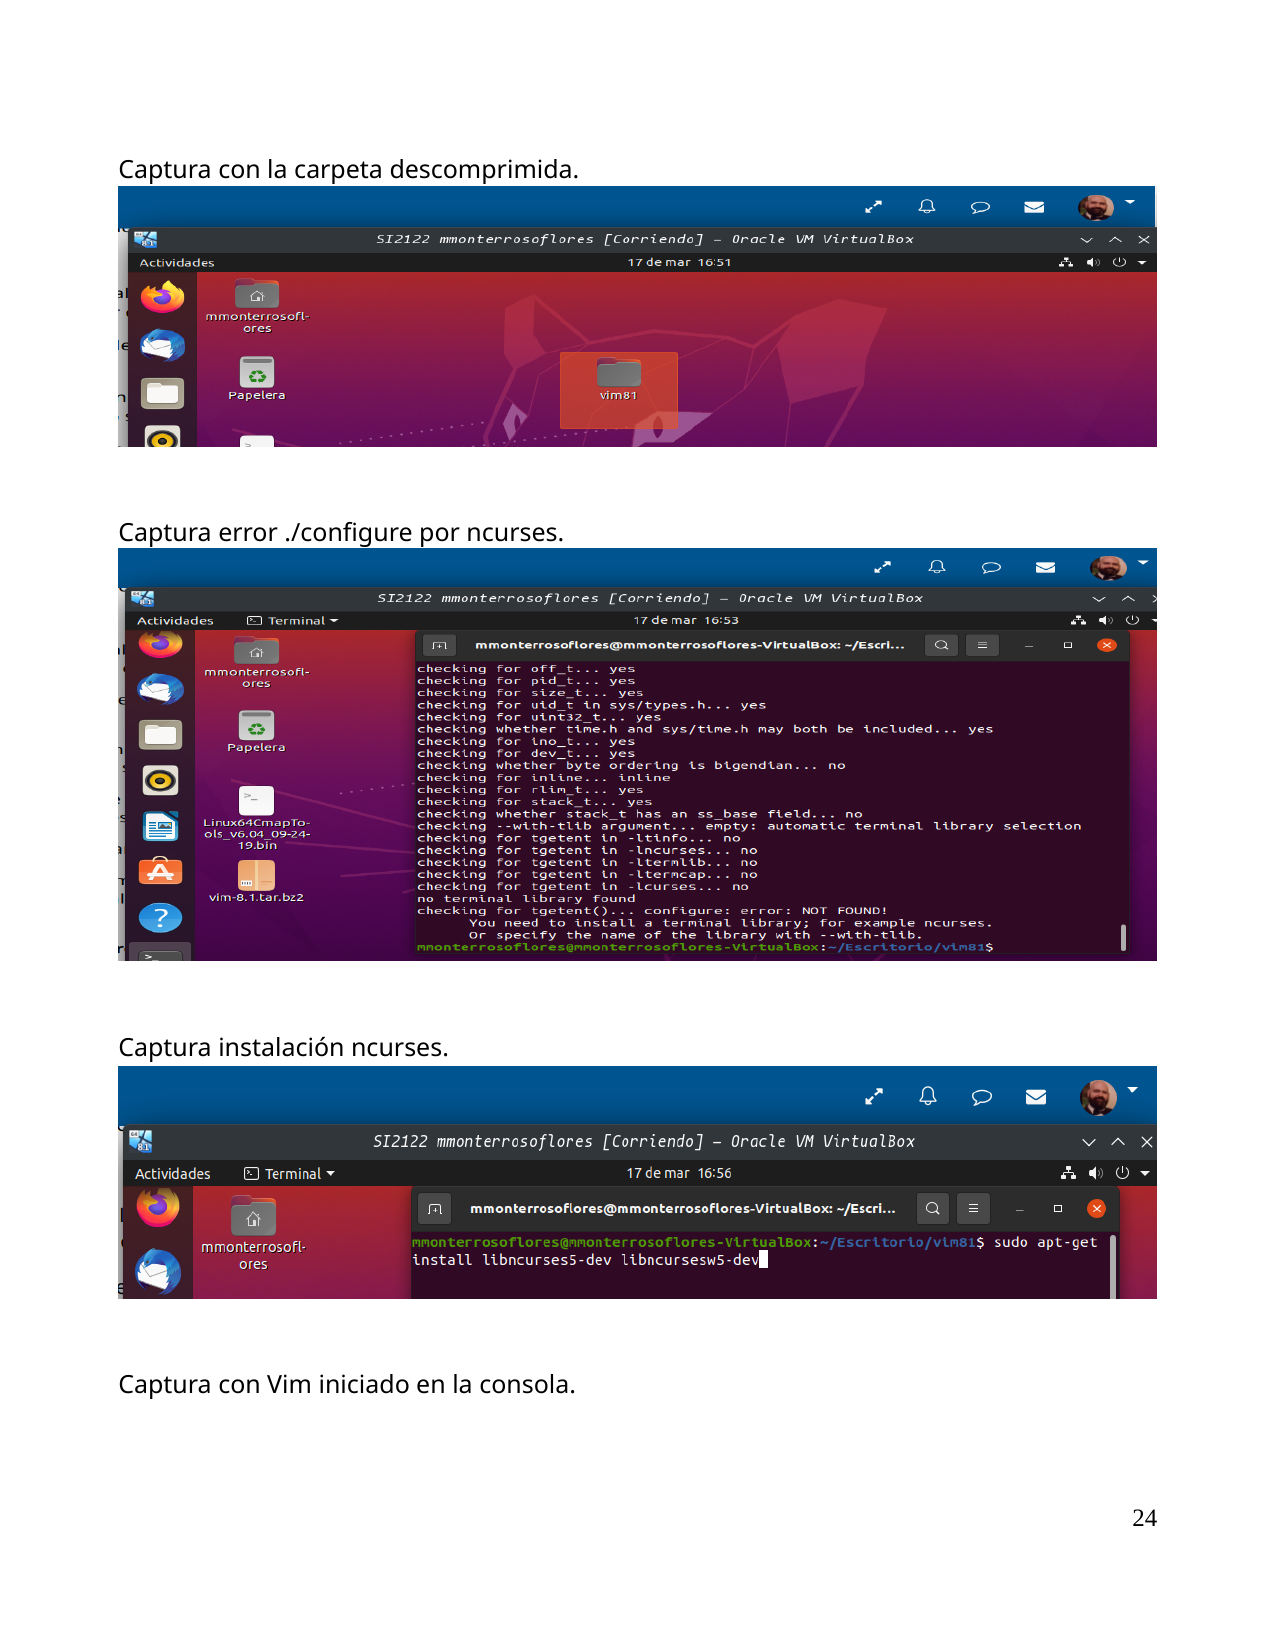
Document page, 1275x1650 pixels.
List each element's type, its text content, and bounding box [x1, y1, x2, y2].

text Captura instalación ncurses. [118, 1029, 1157, 1063]
text Captura con Vim iniciado en la consola. [118, 1366, 1157, 1401]
picture [118, 1063, 1157, 1299]
picture [118, 548, 1157, 961]
picture [118, 186, 1157, 447]
table_header [118, 447, 1157, 481]
table_header [118, 961, 1157, 995]
table_header [118, 1299, 1157, 1332]
text Captura con la carpeta descomprimida. [118, 152, 1157, 186]
text Captura error ./configure por ncurses. [118, 515, 1157, 548]
